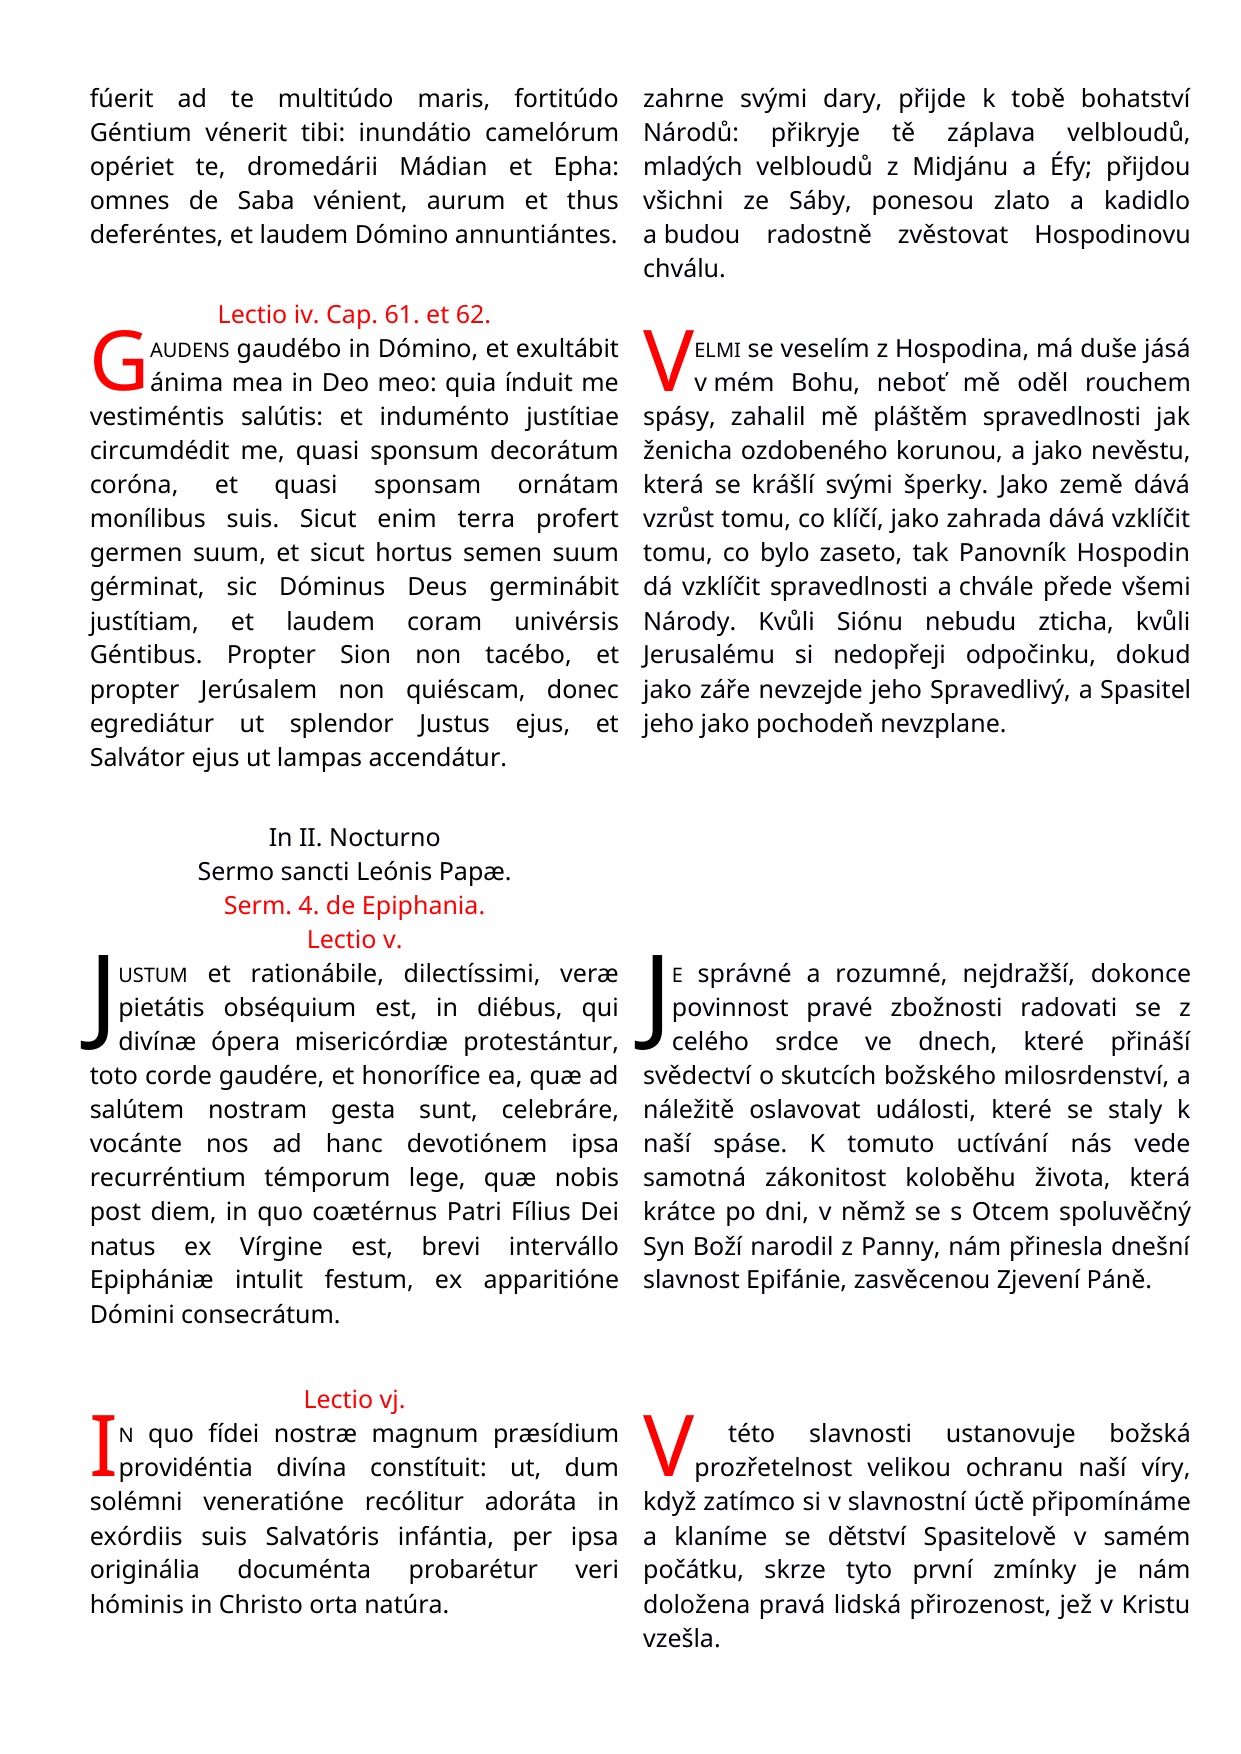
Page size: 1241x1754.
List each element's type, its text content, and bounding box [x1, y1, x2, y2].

table_cell Lectio iv. Cap. 61. et 62. Gaudens gaudébo in Dómino, et exultábit ánima mea in Deo meo: quia índuit me vestiméntis salútis: et induménto justítiae circumdédit me, quasi sponsum decorátum coróna, et quasi sponsam ornátam monílibus suis. Sicut enim terra profert germen suum, et sicut hortus semen suum gérminat, sic Dóminus Deus germinábit justítiam, et laudem coram univérsis Géntibus. Propter Sion non tacébo, et propter Jerúsalem non quiéscam, donec egrediátur ut splendor Justus ejus, et Salvátor ejus ut lampas accendátur. [78, 291, 631, 813]
table_cell zahrne svými dary, přijde k tobě bohatství Národů: přikryje tě záplava velbloudů, mladých velbloudů z Midjánu a Éfy; přijdou všichni ze Sáby, ponesou zlato a kadidlo a budou radostně zvěstovat Hospodinovu chválu. [631, 74, 1203, 291]
table_cell Velmi se veselím z Hospodina, má duše jásá v mém Bohu, neboť mě oděl rouchem spásy, zahalil mě pláštěm spravedlnosti jak ženicha ozdobeného korunou, a jako nevěstu, která se krášlí svými šperky. Jako země dává vzrůst tomu, co klíčí, jako zahrada dává vzklíčit tomu, co bylo zaseto, tak Panovník Hospodin dá vzklíčit spravedlnosti a chvále přede všemi Národy. Kvůli Siónu nebudu zticha, kvůli Jerusalému si nedopřeji odpočinku, dokud jako záře nevzejde jeho Spravedlivý, a Spasitel jeho jako pochodeň nevzplane. [631, 291, 1203, 813]
table_cell fúerit ad te multitúdo maris, fortitúdo Géntium vénerit tibi: inundátio camelórum opériet te, dromedárii Mádian et Epha: omnes de Saba vénient, aurum et thus deferéntes, et laudem Dómino annuntiántes. [78, 74, 631, 291]
table_cell Je správné a rozumné, nejdražší, dokonce povinnost pravé zbožnosti radovati se z celého srdce ve dnech, které přináší svědectví o skutcích božského milosrdenství, a náležitě oslavo­vat události, které se staly k naší spáse. K tomuto uctívání nás vede samotná zákonitost koloběhu života, která krátce po dni, v němž se s Otcem spolu­věčný Syn Boží narodil z Panny, nám přinesla dnešní slavnost Epifánie, zasvěcenou Zjevení Páně. [631, 814, 1203, 1376]
table_cell In II. Nocturno Sermo sancti Leónis Papæ. Serm. 4. de Epiphania. Lectio v. Justum et rationábile, dilectíssimi, veræ pietátis obséquium est, in diébus, qui divínæ ópera misericórdiæ protestántur, toto corde gaudére, et honorífice ea, quæ ad salútem nostram gesta sunt, celebráre, vocánte nos ad hanc devotiónem ipsa recurréntium témporum lege, quæ nobis post diem, in quo coætérnus Patri Fílius Dei natus ex Vírgine est, brevi intervállo Epiphániæ intulit festum, ex apparitióne Dómini consecrátum. [78, 814, 631, 1376]
table_cell Lectio vj. In quo fídei nostræ magnum præsídium providéntia divína constítuit: ut, dum solémni veneratióne recólitur adoráta in exórdiis suis Salvatóris infántia, per ipsa originália documénta probarétur veri hóminis in Christo orta natúra. [78, 1376, 631, 1660]
table_cell V této slavnosti ustanovuje božská prozřetelnost velikou ochranu naší víry, když zatímco si v slavnostní úctě připomínáme a klaníme se dětství Spasitelově v samém počátku, skrze tyto první zmínky je nám doložena pravá lidská přirozenost, jež v Kristu vzešla. [631, 1376, 1203, 1660]
